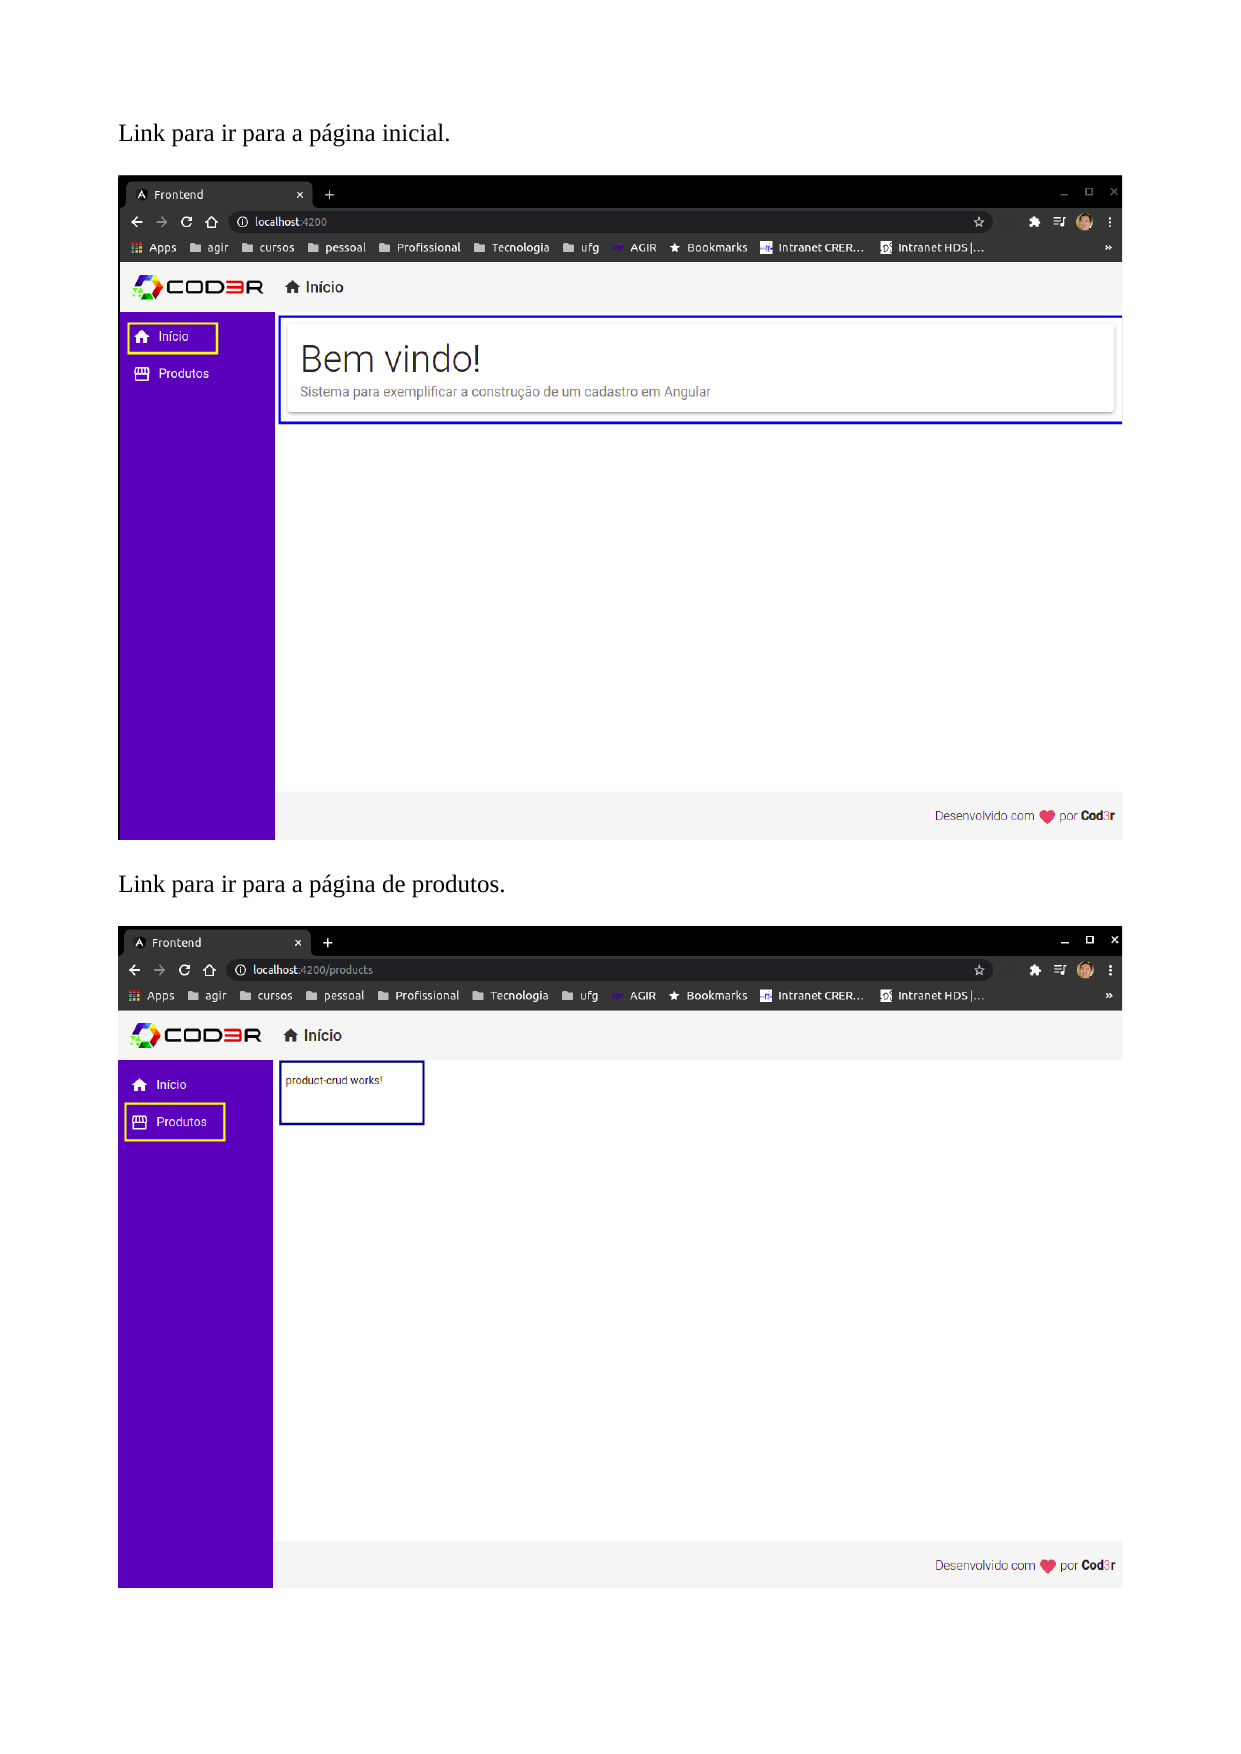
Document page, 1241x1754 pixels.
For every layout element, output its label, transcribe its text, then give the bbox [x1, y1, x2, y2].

picture [118, 175, 1123, 840]
text Link para ir para a página de produtos. [118, 869, 1122, 897]
picture [118, 926, 1123, 1588]
text Link para ir para a página inicial. [118, 118, 1122, 147]
